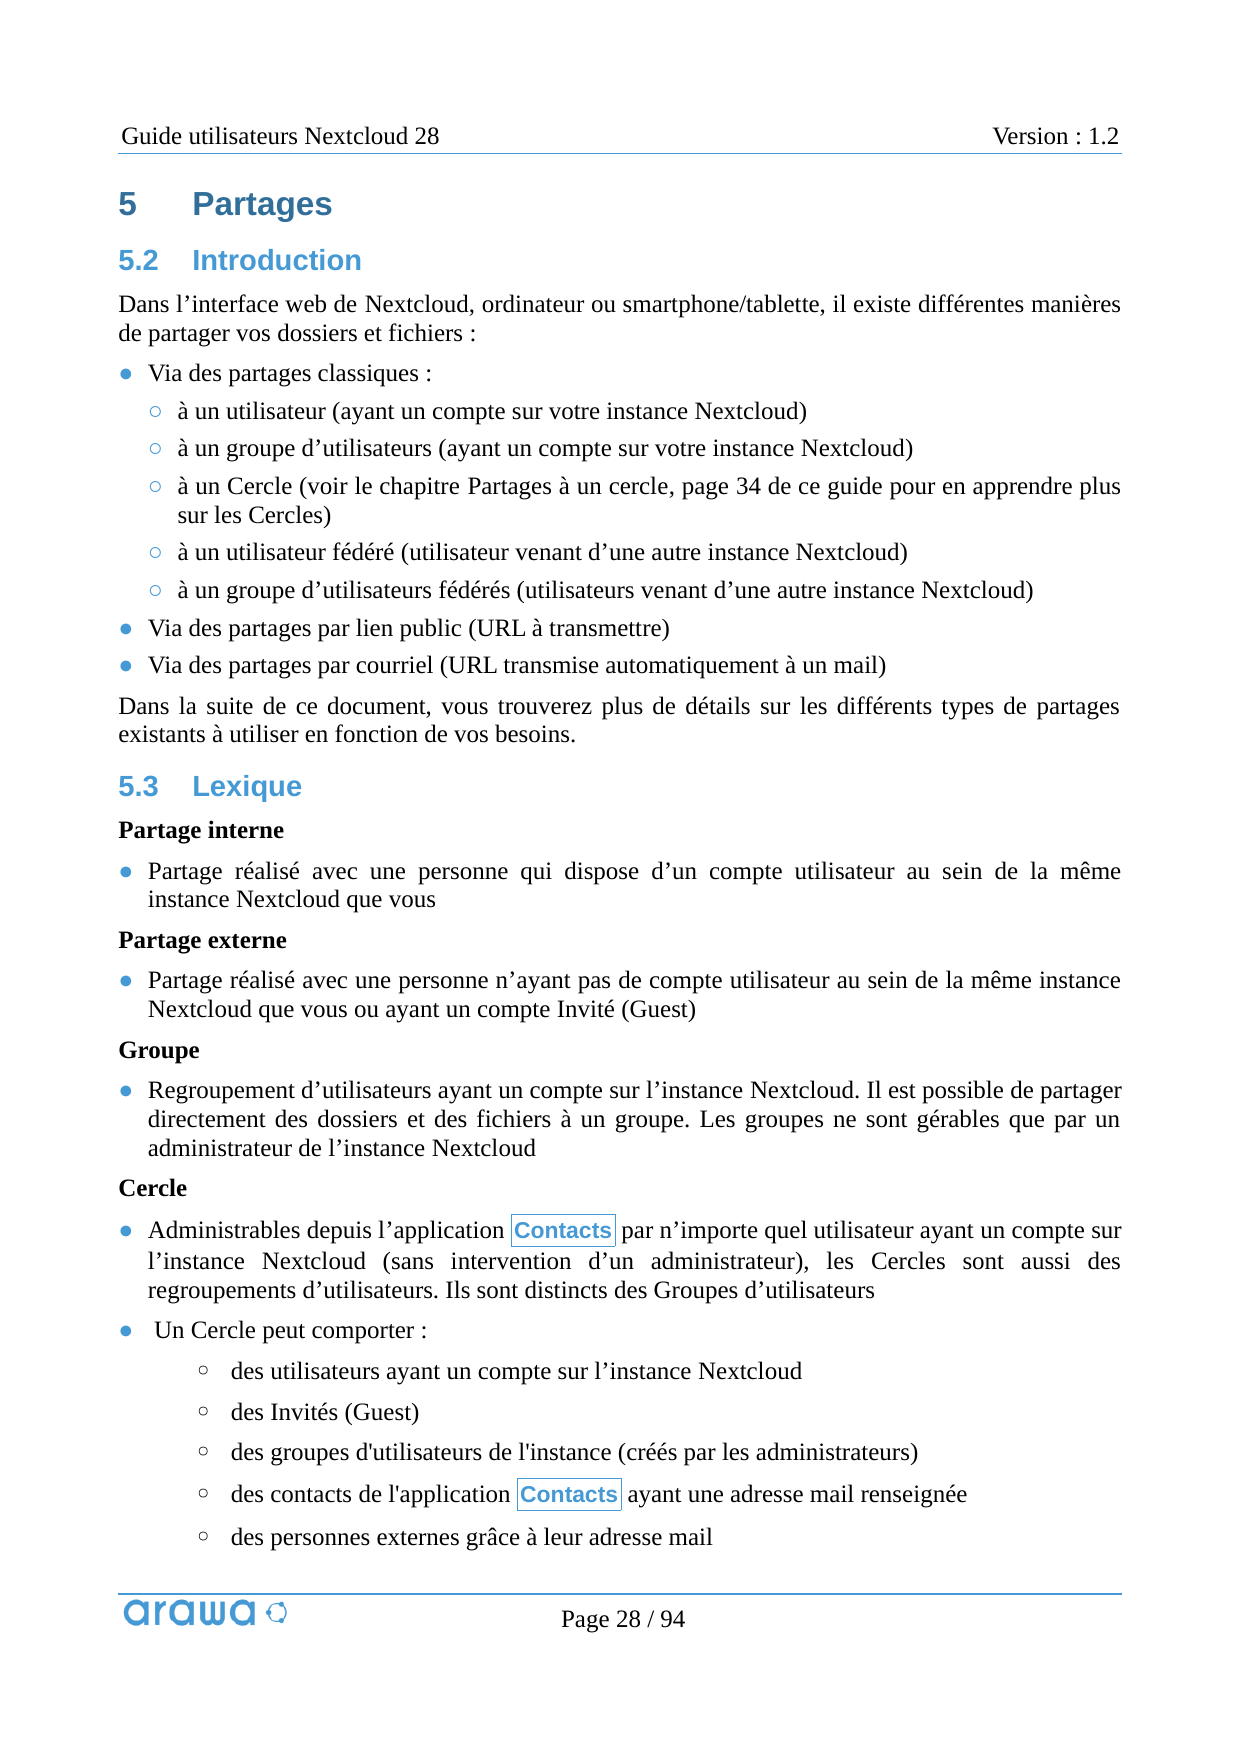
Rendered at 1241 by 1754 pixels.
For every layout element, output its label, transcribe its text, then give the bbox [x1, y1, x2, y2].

list Via des partages par courriel (URL transmise automatiquement à un mail) [118, 650, 1122, 679]
text Groupe [118, 1035, 1122, 1063]
list à un utilisateur fédéré (utilisateur venant d’une autre instance Nextcloud) [148, 537, 1122, 566]
list ayant une adresse mail renseignée [622, 1478, 1122, 1510]
subtitle Lexique [118, 769, 1122, 803]
text Partage interne [118, 815, 1122, 844]
list à un Cercle (voir le chapitre Partages à un cercle, page 34 de ce guide pour en apprendre plus sur les Cercles) [148, 471, 1122, 529]
list Un Cercle peut comporter : [118, 1316, 1122, 1344]
list à un groupe d’utilisateurs fédérés (utilisateurs venant d’une autre instance Nextcloud) [148, 575, 1122, 604]
list Via des partages par lien public (URL à transmettre) [118, 613, 1122, 641]
list Via des partages classiques : [118, 358, 1122, 387]
text Cercle [118, 1173, 1122, 1202]
list Regroupement d’utilisateurs ayant un compte sur l’instance Nextcloud. Il est possible de partager directement des dossiers et des fichiers à un groupe. Les groupes ne sont gérables que par un administrateur de l’instance Nextcloud [118, 1075, 1122, 1162]
list Contacts [518, 1479, 621, 1510]
subtitle Introduction [118, 243, 1122, 277]
list des utilisateurs ayant un compte sur l’instance Nextcloud [193, 1356, 1122, 1385]
picture [121, 1597, 290, 1628]
list Administrables depuis l’application Contacts par n’importe quel utilisateur ayant un compte sur l’instance Nextcloud (sans intervention d’un administrateur), les Cercles sont aussi des regroupements d’utilisateurs. Ils sont distincts des Groupes d’utilisateurs [118, 1214, 1122, 1304]
list à un utilisateur (ayant un compte sur votre instance Nextcloud) [148, 396, 1122, 425]
list des groupes d'utilisateurs de l'instance (créés par les administrateurs) [193, 1437, 1122, 1466]
list des personnes externes grâce à leur adresse mail [193, 1522, 1122, 1551]
list des contacts de l'application [193, 1478, 517, 1510]
subtitle Partages [118, 184, 1122, 222]
text Partage externe [118, 925, 1122, 954]
list Partage réalisé avec une personne n’ayant pas de compte utilisateur au sein de la même instance Nextcloud que vous ou ayant un compte Invité (Guest) [118, 966, 1122, 1023]
list des Invités (Guest) [193, 1397, 1122, 1425]
text Dans la suite de ce document, vous trouverez plus de détails sur les différents types de partages existants à utiliser en fonction de vos besoins. [118, 691, 1122, 748]
list à un groupe d’utilisateurs (ayant un compte sur votre instance Nextcloud) [148, 433, 1122, 462]
list Partage réalisé avec une personne qui dispose d’un compte utilisateur au sein de la même instance Nextcloud que vous [118, 856, 1122, 913]
text Dans l’interface web de Nextcloud, ordinateur ou smartphone/tablette, il existe différentes manières de partager vos dossiers et fichiers : [118, 289, 1122, 347]
